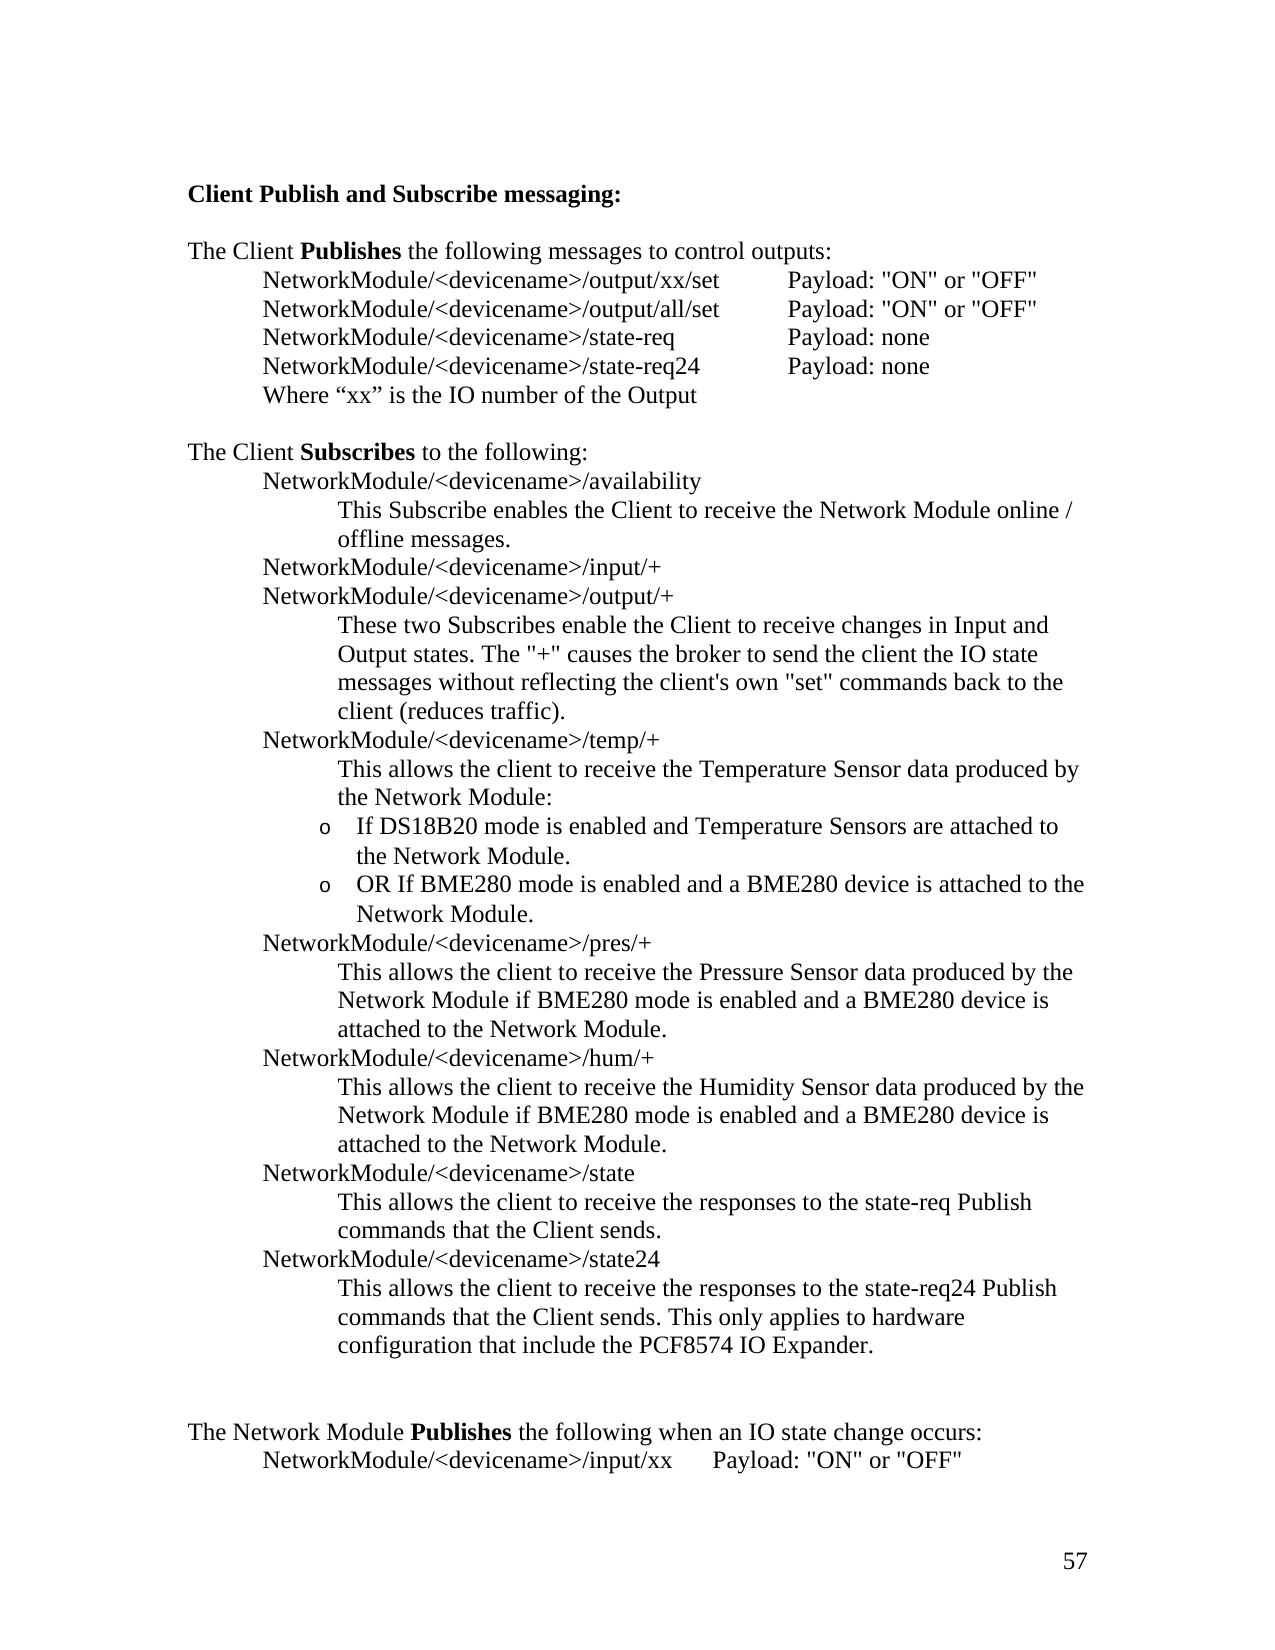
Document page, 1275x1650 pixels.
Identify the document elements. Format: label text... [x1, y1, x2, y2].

list OR If BME280 mode is enabled and a BME280 device is attached to the Network Module. [319, 869, 1087, 928]
text NetworkModule/<devicename>/output/all/set Payload: "ON" or "OFF" [262, 294, 1087, 322]
text NetworkModule/<devicename>/state24 [262, 1244, 1087, 1273]
text NetworkModule/<devicename>/input/xx Payload: "ON" or "OFF" [262, 1445, 1087, 1474]
text This Subscribe enables the Client to receive the Network Module online / offline messages. [337, 495, 1087, 552]
text NetworkModule/<devicename>/state [262, 1158, 1087, 1187]
text NetworkModule/<devicename>/hum/+ [262, 1043, 1087, 1072]
text This allows the client to receive the Humidity Sensor data produced by the Network Module if BME280 mode is enabled and a BME280 device is attached to the Network Module. [337, 1072, 1087, 1158]
text NetworkModule/<devicename>/state-req Payload: none [262, 322, 1087, 351]
text NetworkModule/<devicename>/output/+ [262, 581, 1087, 610]
text This allows the client to receive the Pressure Sensor data produced by the Network Module if BME280 mode is enabled and a BME280 device is attached to the Network Module. [337, 957, 1087, 1043]
text The Client Subscribes to the following: [187, 437, 1087, 466]
text The Client Publishes the following messages to control outputs: [187, 236, 1087, 265]
text This allows the client to receive the Temperature Sensor data produced by the Network Module: [337, 754, 1087, 811]
text This allows the client to receive the responses to the state-req Publish commands that the Client sends. [337, 1187, 1087, 1244]
text The Network Module Publishes the following when an IO state change occurs: [187, 1417, 1087, 1445]
text NetworkModule/<devicename>/input/+ [262, 552, 1087, 581]
text NetworkModule/<devicename>/pres/+ [262, 928, 1087, 957]
text NetworkModule/<devicename>/state-req24 Payload: none [262, 351, 1087, 380]
text NetworkModule/<devicename>/temp/+ [262, 725, 1087, 754]
text Where “xx” is the IO number of the Output [262, 380, 1087, 409]
text These two Subscribes enable the Client to receive changes in Input and Output states. The "+" causes the broker to send the client the IO state messages without reflecting the client's own "set" commands back to the client (reduces traffic). [337, 610, 1087, 725]
text This allows the client to receive the responses to the state-req24 Publish commands that the Client sends. This only applies to hardware configuration that include the PCF8574 IO Expander. [337, 1273, 1087, 1359]
text NetworkModule/<devicename>/output/xx/set Payload: "ON" or "OFF" [262, 265, 1087, 294]
text NetworkModule/<devicename>/availability [262, 466, 1087, 495]
text Client Publish and Subscribe messaging: [187, 179, 1087, 207]
list If DS18B20 mode is enabled and Temperature Sensors are attached to the Network Module. [319, 811, 1087, 869]
